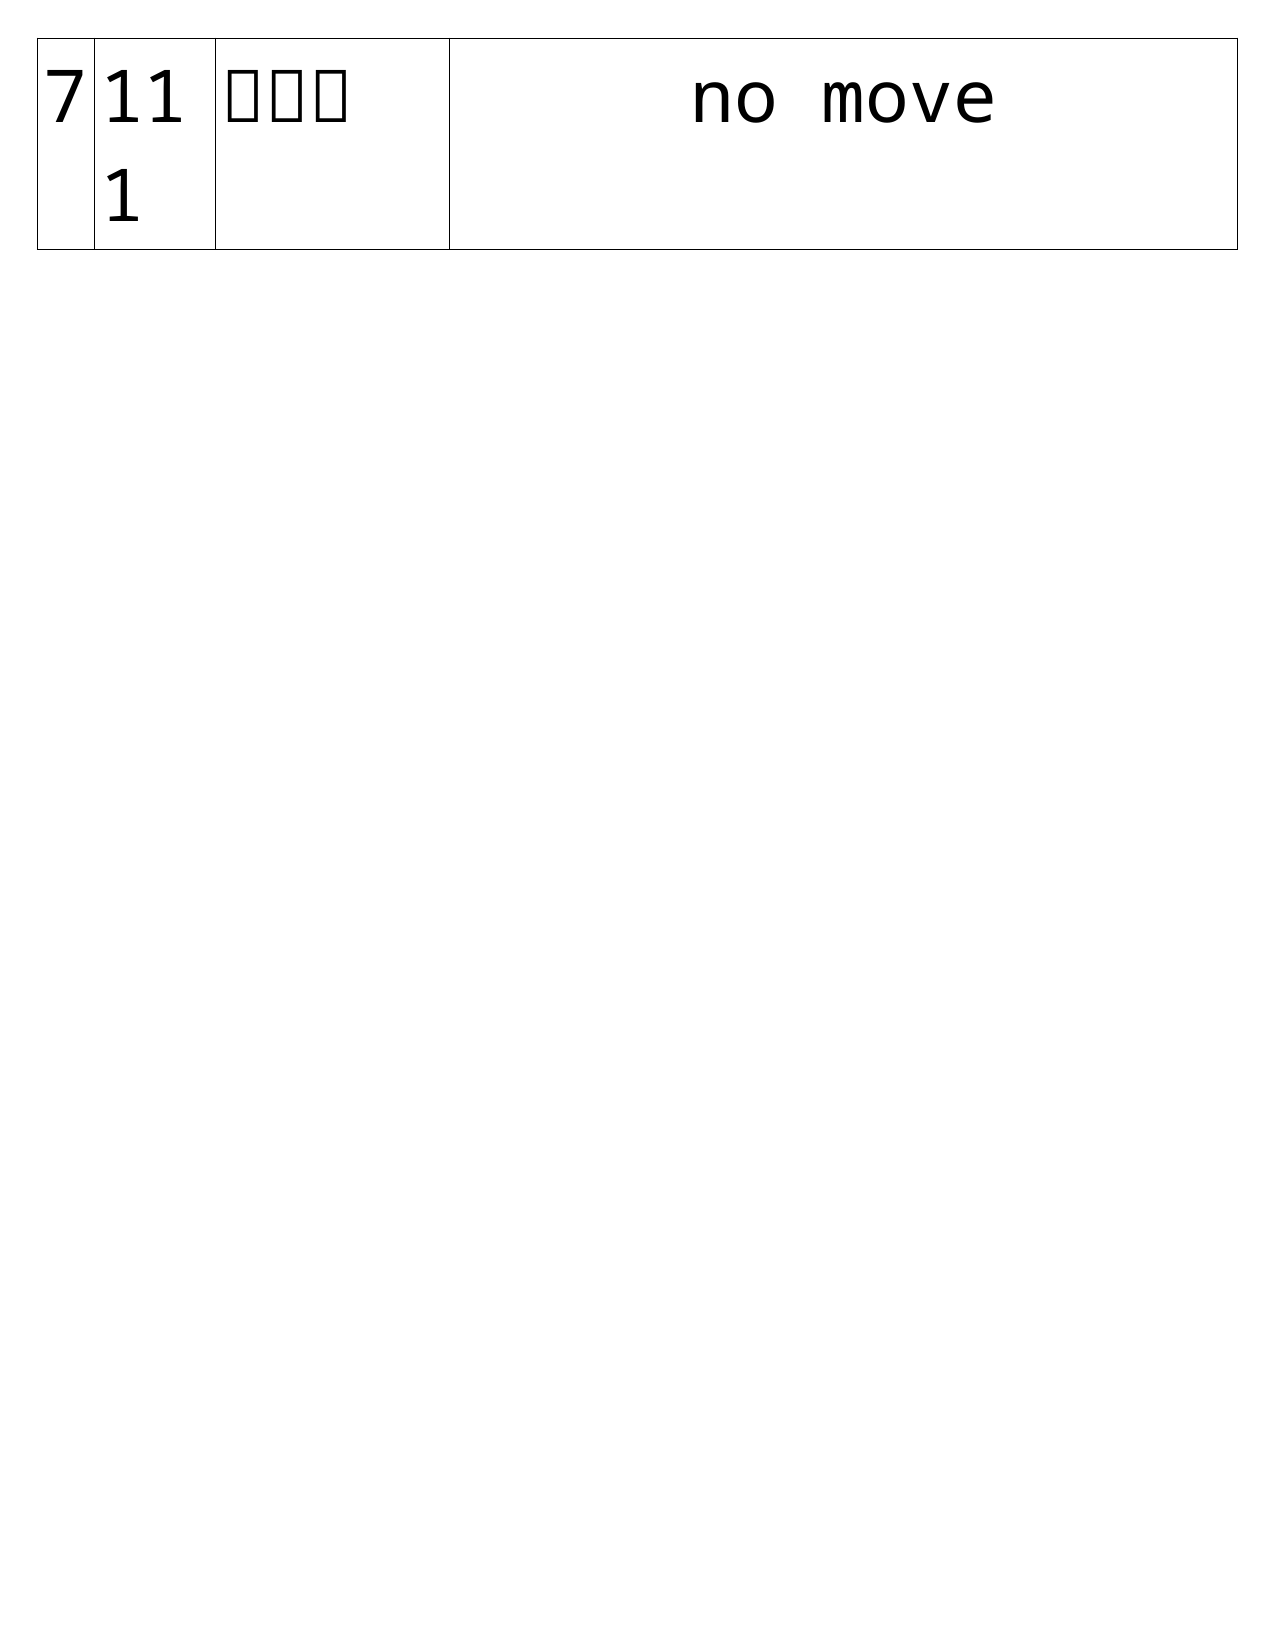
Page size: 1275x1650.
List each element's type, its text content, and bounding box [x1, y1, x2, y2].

table_cell 111 [95, 39, 215, 249]
table_cell 󱤳󱤳󱤳 [216, 39, 449, 249]
table_cell 7 [38, 39, 94, 249]
table_cell no move [450, 39, 1237, 249]
